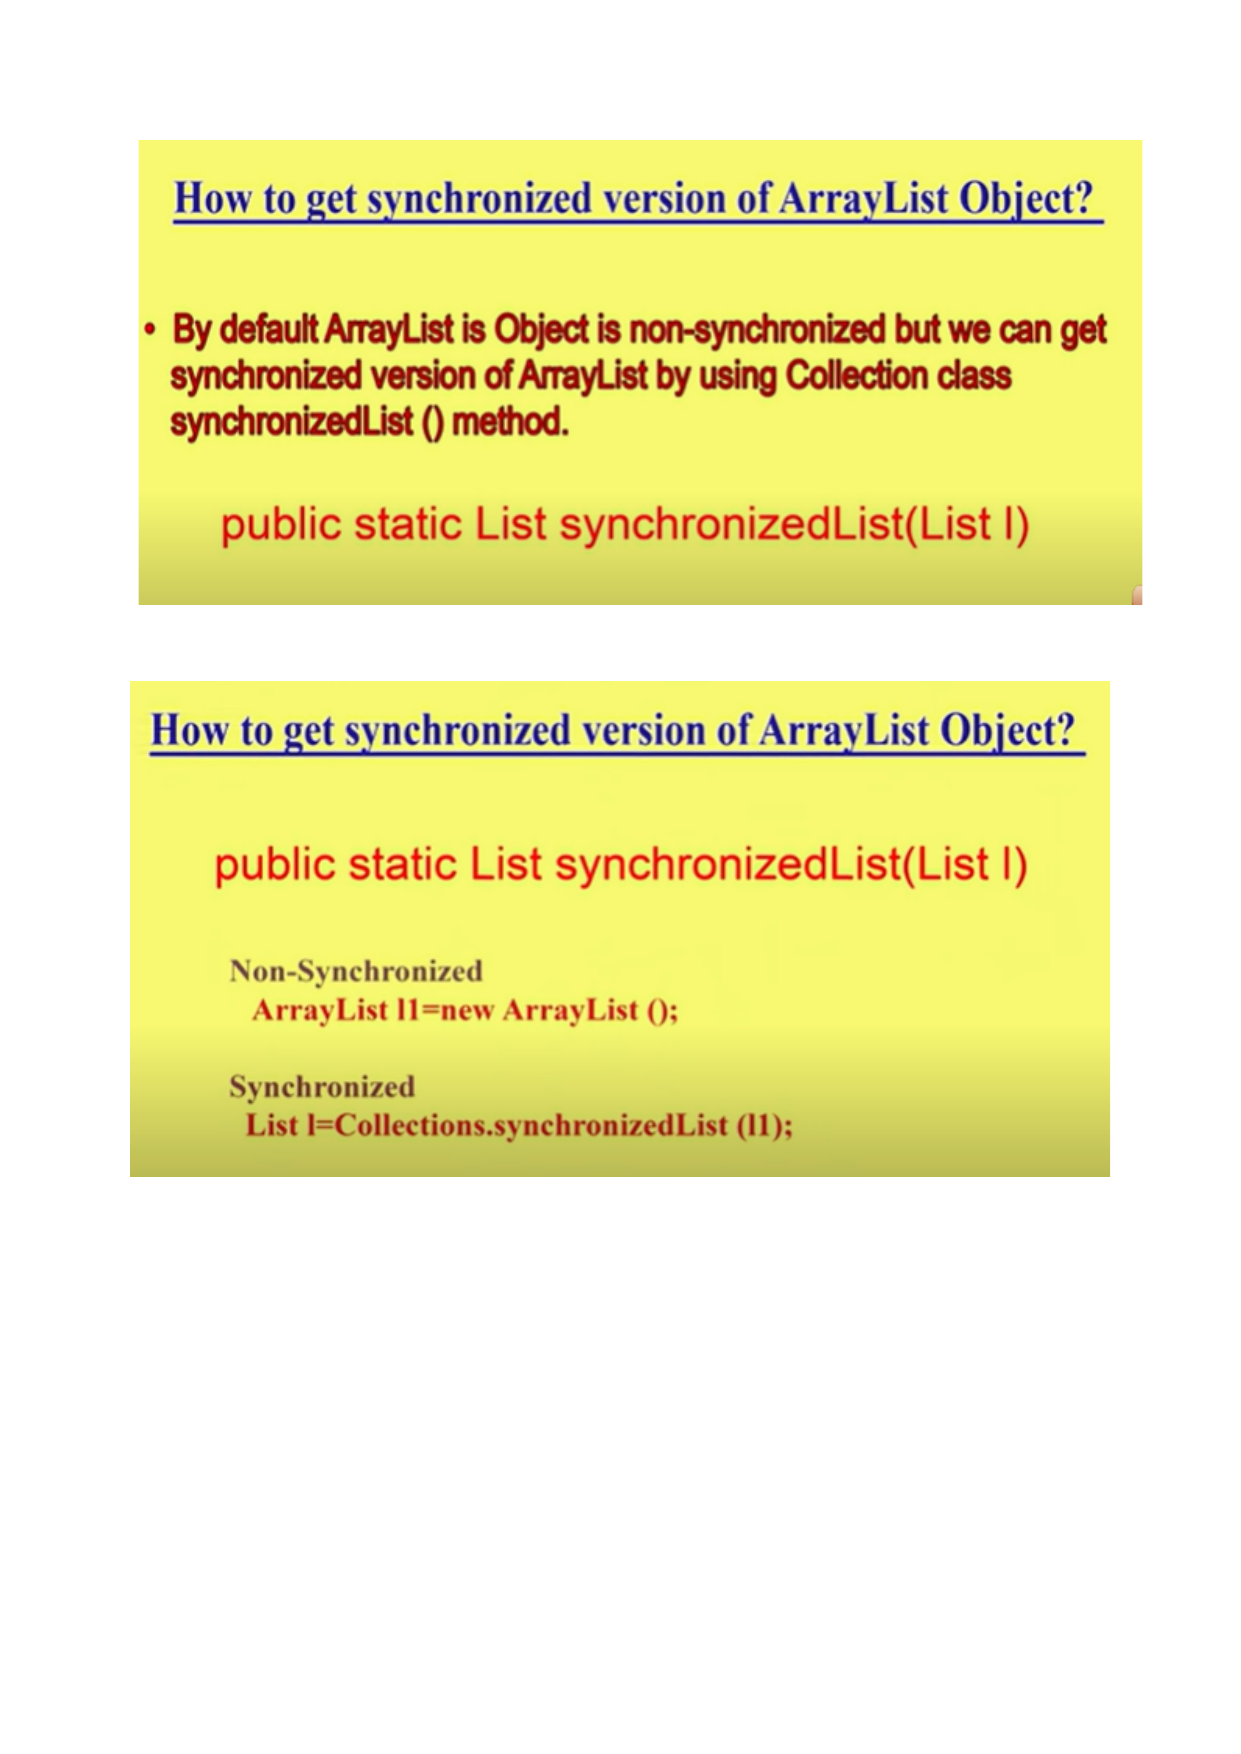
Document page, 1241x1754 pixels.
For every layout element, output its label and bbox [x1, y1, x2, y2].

picture [130, 681, 1110, 1177]
picture [138, 140, 1143, 605]
